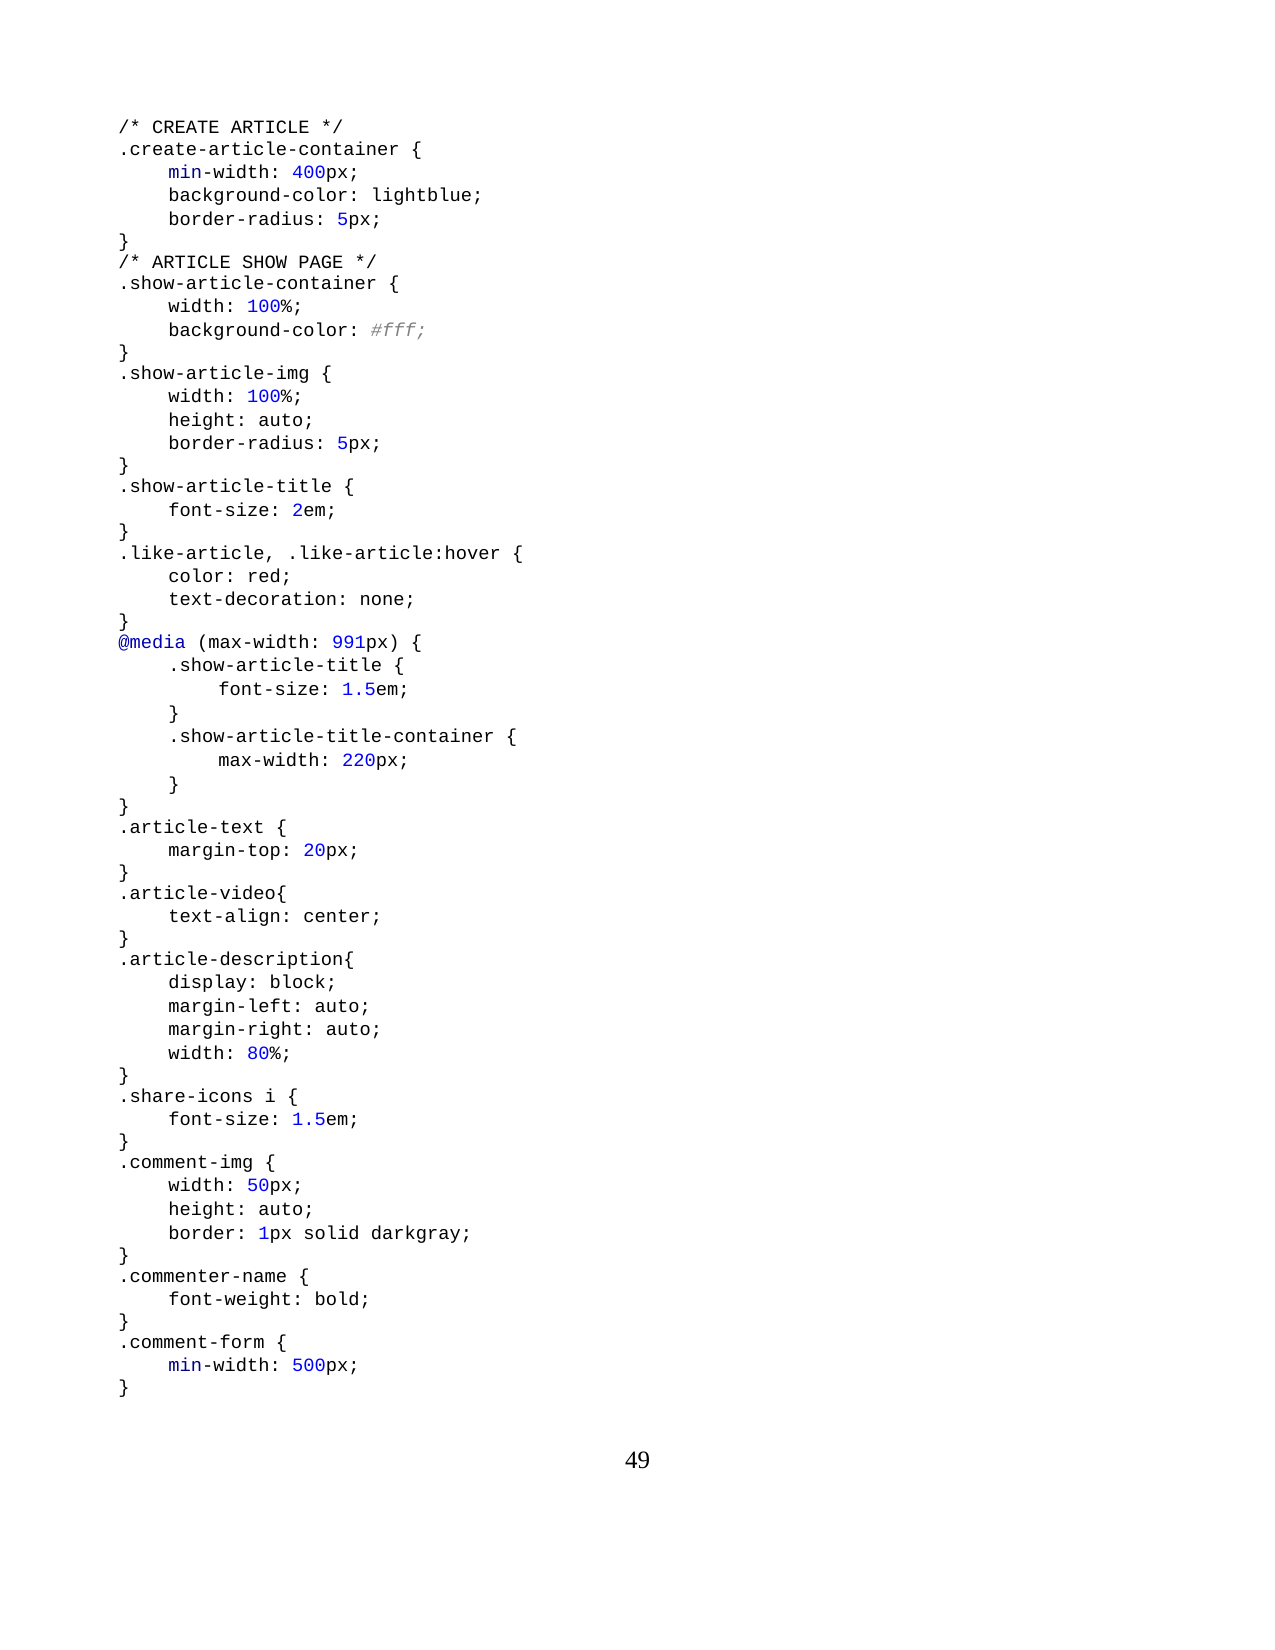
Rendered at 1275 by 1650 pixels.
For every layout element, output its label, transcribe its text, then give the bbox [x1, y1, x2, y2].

text text-align: center; [118, 905, 1157, 929]
text border-radius: 5px; [118, 208, 1157, 232]
text min-width: 500px; [118, 1354, 1157, 1378]
text width: 100%; [118, 295, 1157, 319]
text color: red; [118, 565, 1157, 588]
text border-radius: 5px; [118, 432, 1157, 456]
text .show-article-title { [118, 477, 1157, 498]
text background-color: lightblue; [118, 184, 1157, 208]
text } [118, 1378, 1157, 1399]
text min-width: 400px; [118, 161, 1157, 184]
text } [118, 773, 1157, 796]
text } [118, 862, 1157, 884]
text } [118, 232, 1157, 253]
text } [118, 1311, 1157, 1333]
text font-weight: bold; [118, 1288, 1157, 1311]
text .show-article-container { [118, 274, 1157, 295]
text .commenter-name { [118, 1267, 1157, 1288]
text } [118, 796, 1157, 818]
text width: 80%; [118, 1042, 1157, 1066]
text .article-description{ [118, 950, 1157, 971]
text } [118, 1066, 1157, 1087]
text .show-article-img { [118, 364, 1157, 385]
text } [118, 702, 1157, 725]
text margin-left: auto; [118, 995, 1157, 1018]
text } [118, 612, 1157, 633]
text .show-article-title-container { [118, 725, 1157, 749]
text width: 100%; [118, 385, 1157, 409]
text } [118, 522, 1157, 543]
text font-size: 1.5em; [118, 1108, 1157, 1132]
text } [118, 456, 1157, 477]
text width: 50px; [118, 1174, 1157, 1198]
text height: auto; [118, 1198, 1157, 1222]
text .show-article-title { [118, 654, 1157, 678]
text @media (max-width: 991px) { [118, 633, 1157, 654]
text .article-text { [118, 818, 1157, 839]
text margin-right: auto; [118, 1018, 1157, 1042]
text .share-icons i { [118, 1087, 1157, 1108]
text /* CREATE ARTICLE */ [118, 118, 1157, 139]
text height: auto; [118, 409, 1157, 432]
text font-size: 1.5em; [118, 678, 1157, 702]
text border: 1px solid darkgray; [118, 1222, 1157, 1245]
text .create-article-container { [118, 139, 1157, 161]
text .comment-img { [118, 1153, 1157, 1174]
text .article-video{ [118, 884, 1157, 905]
text .comment-form { [118, 1333, 1157, 1354]
text } [118, 929, 1157, 950]
text margin-top: 20px; [118, 839, 1157, 862]
text display: block; [118, 971, 1157, 995]
text } [118, 343, 1157, 364]
text text-decoration: none; [118, 588, 1157, 612]
text /* ARTICLE SHOW PAGE */ [118, 253, 1157, 274]
text background-color: #fff; [118, 319, 1157, 343]
text } [118, 1245, 1157, 1267]
text max-width: 220px; [118, 749, 1157, 773]
text .like-article, .like-article:hover { [118, 543, 1157, 565]
text } [118, 1132, 1157, 1153]
text font-size: 2em; [118, 498, 1157, 522]
